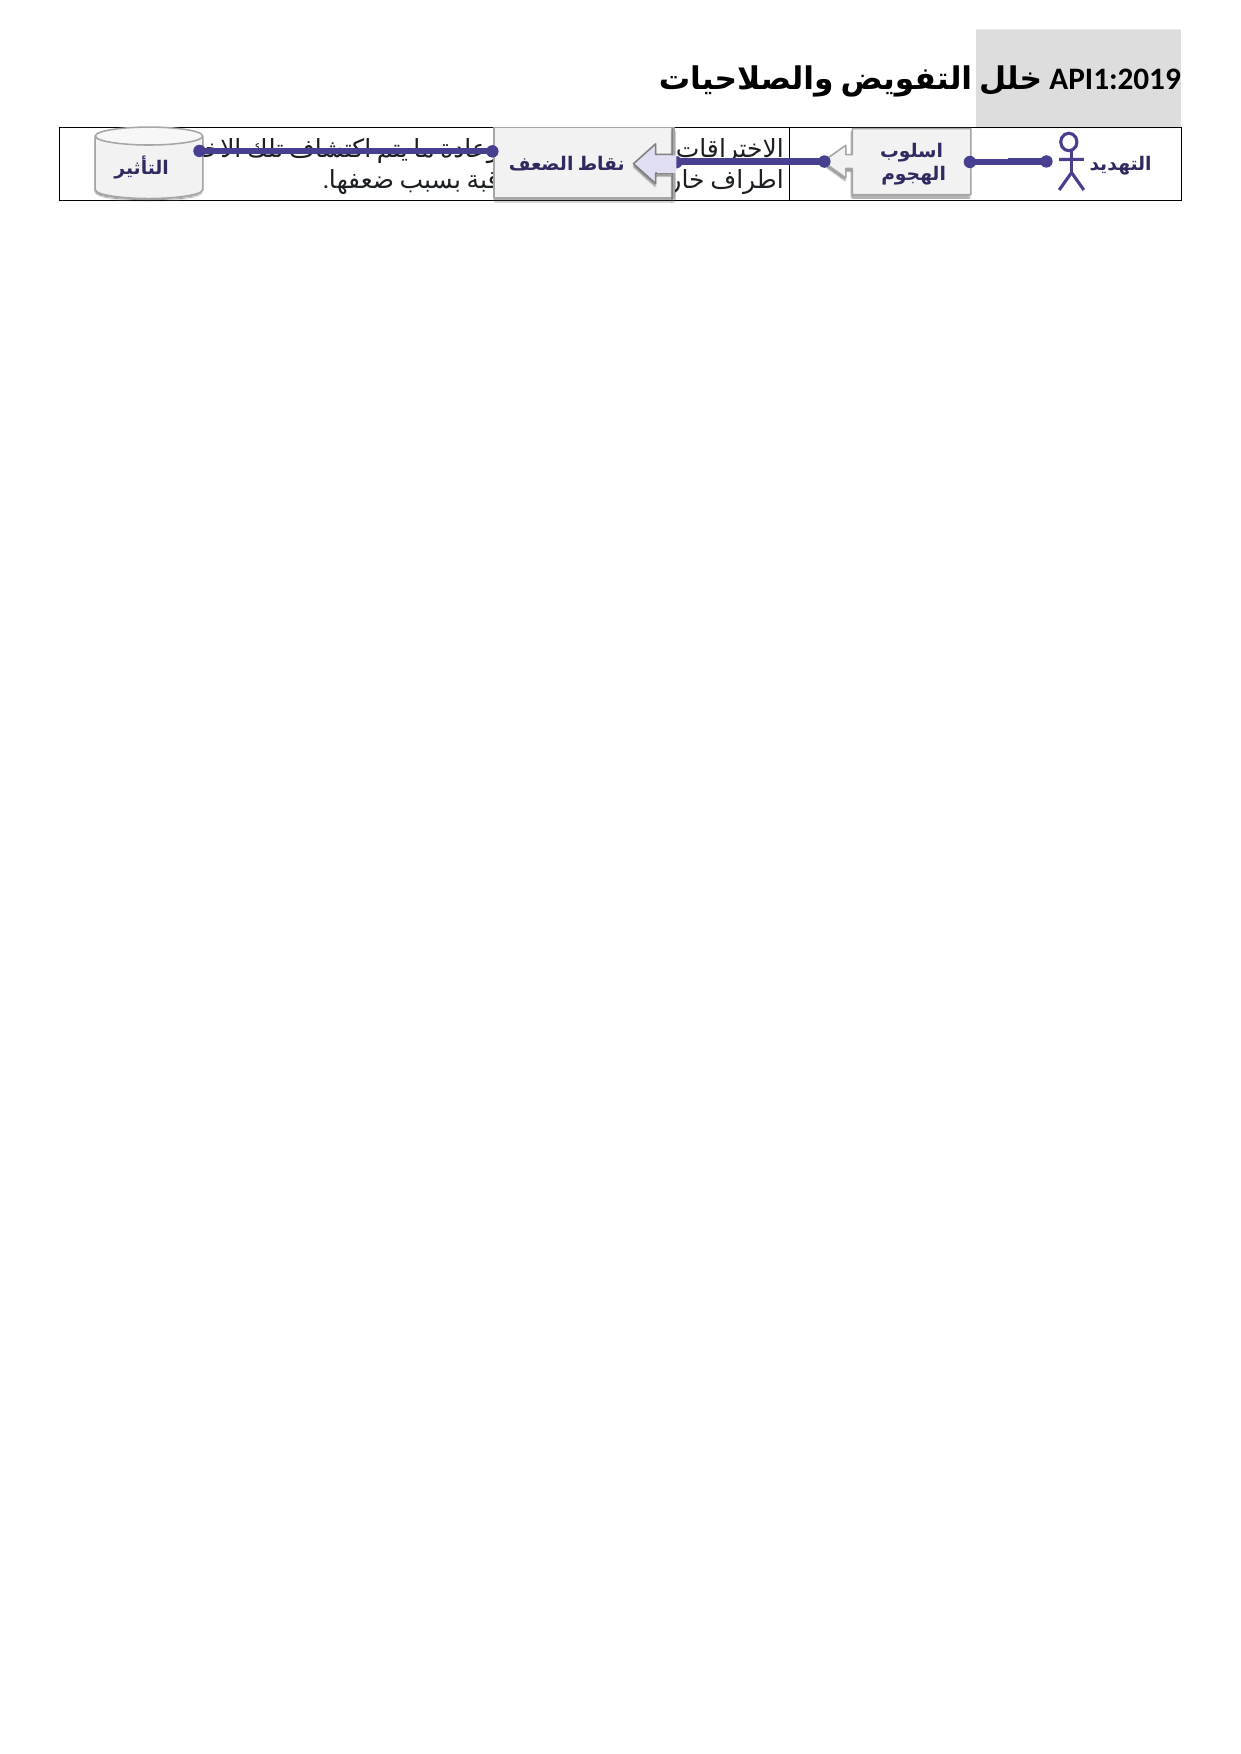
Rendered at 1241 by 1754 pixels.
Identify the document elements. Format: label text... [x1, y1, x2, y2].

table_cell API10:2019 خلل في طريقة تسجيل الاحداث والمراقبة [790, 128, 1181, 200]
table_cell API10:2019 خلل في طريقة تسجيل الاحداث والمراقبة [790, 128, 851, 158]
table_cell ان التسجيل الغير صحيح للاحداث و المراقبة لها يؤدي الى ضعف عملية الاستجابة للحوادث، مما يسمح للمهاجم بالعودة مره اخرى او حتى البقاء داخل الشبكة او التنقل داخل الشبكة او الاطلاع و التلاعب و تسريب البيانات حيث تٌظهر معظم الدراسات ان الوقت اللازم لاكتشاف الاختراقات يزيد عن 200 يوم وعادة ما يتم اكتشاف تلك الاختراقات من اطراف خارجية بدلاً من المراقبة بسبب ضعفها. [188, 154, 493, 200]
